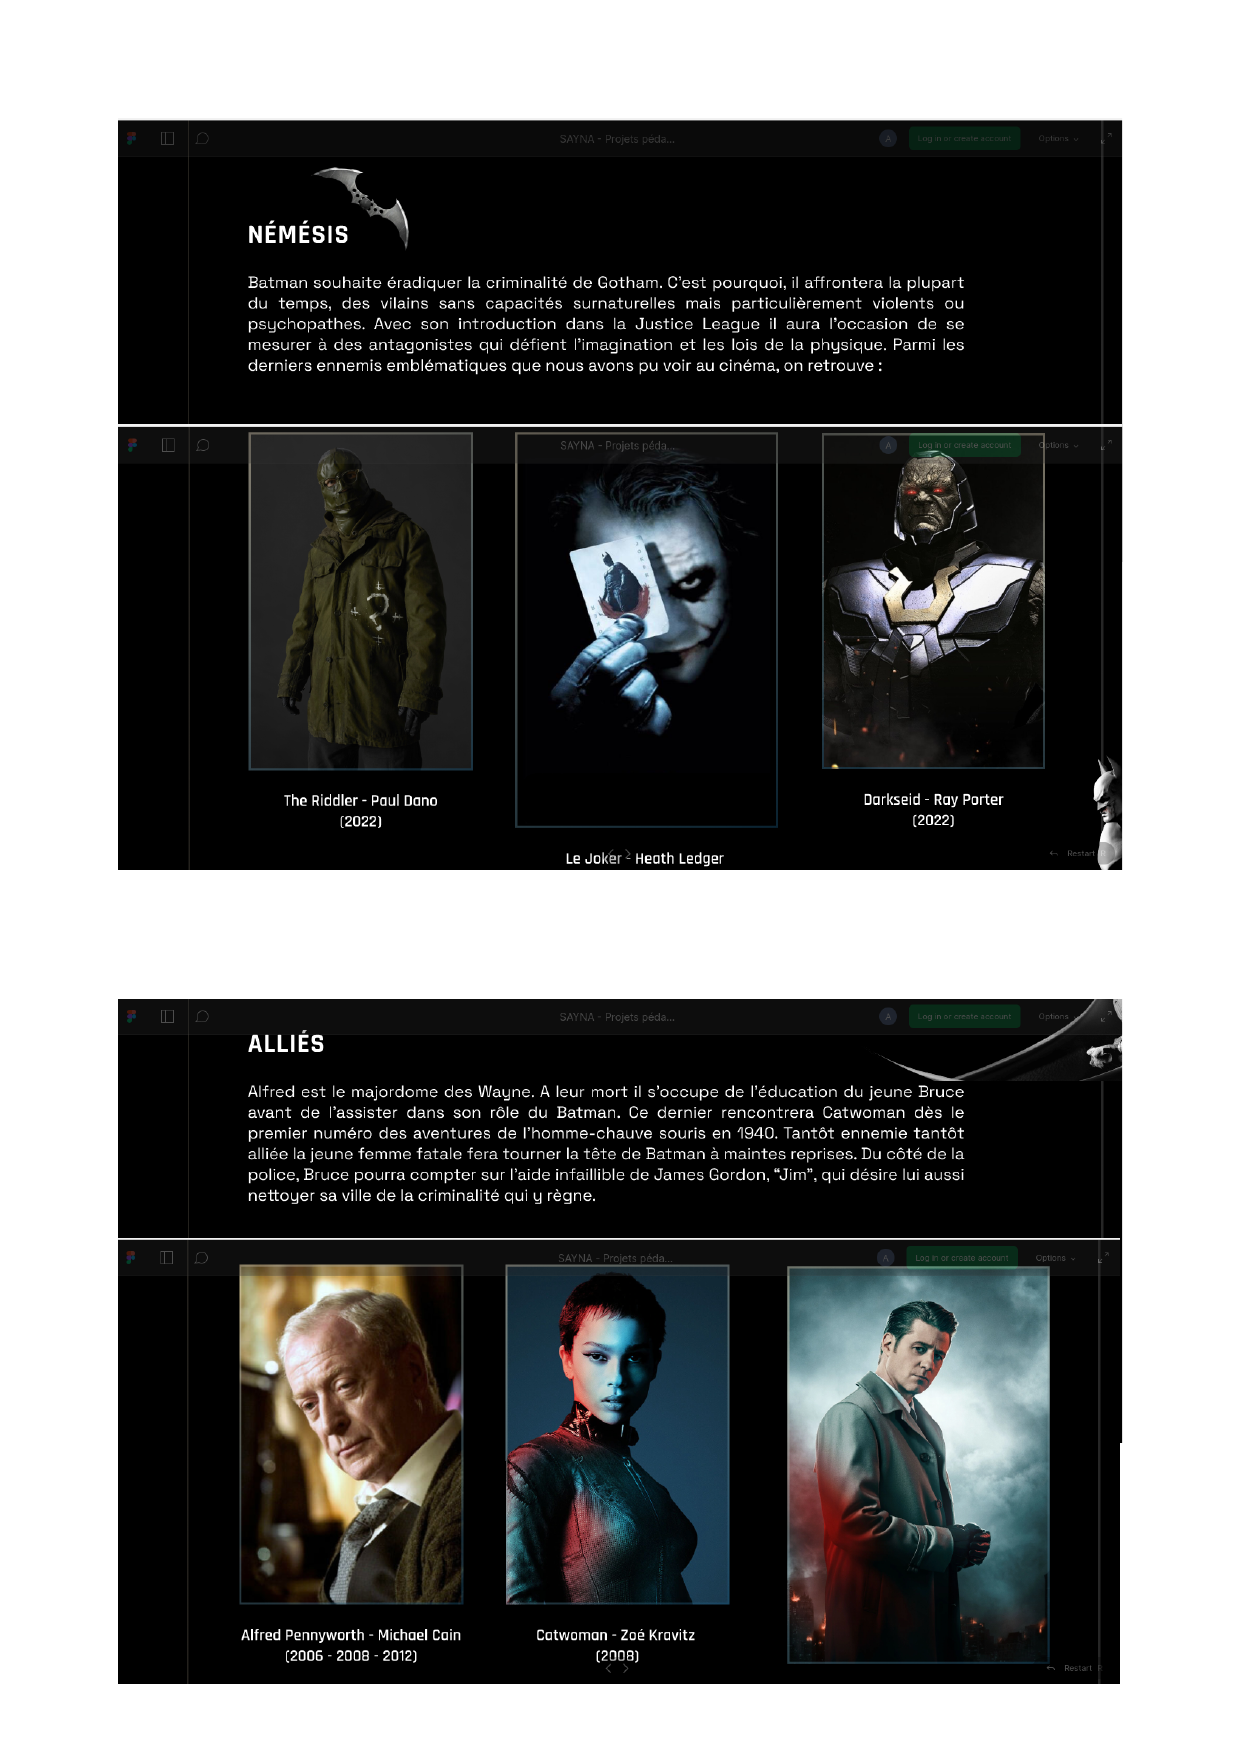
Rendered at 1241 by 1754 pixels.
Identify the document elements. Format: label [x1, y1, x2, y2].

picture [118, 118, 1123, 870]
picture [118, 999, 1123, 1684]
